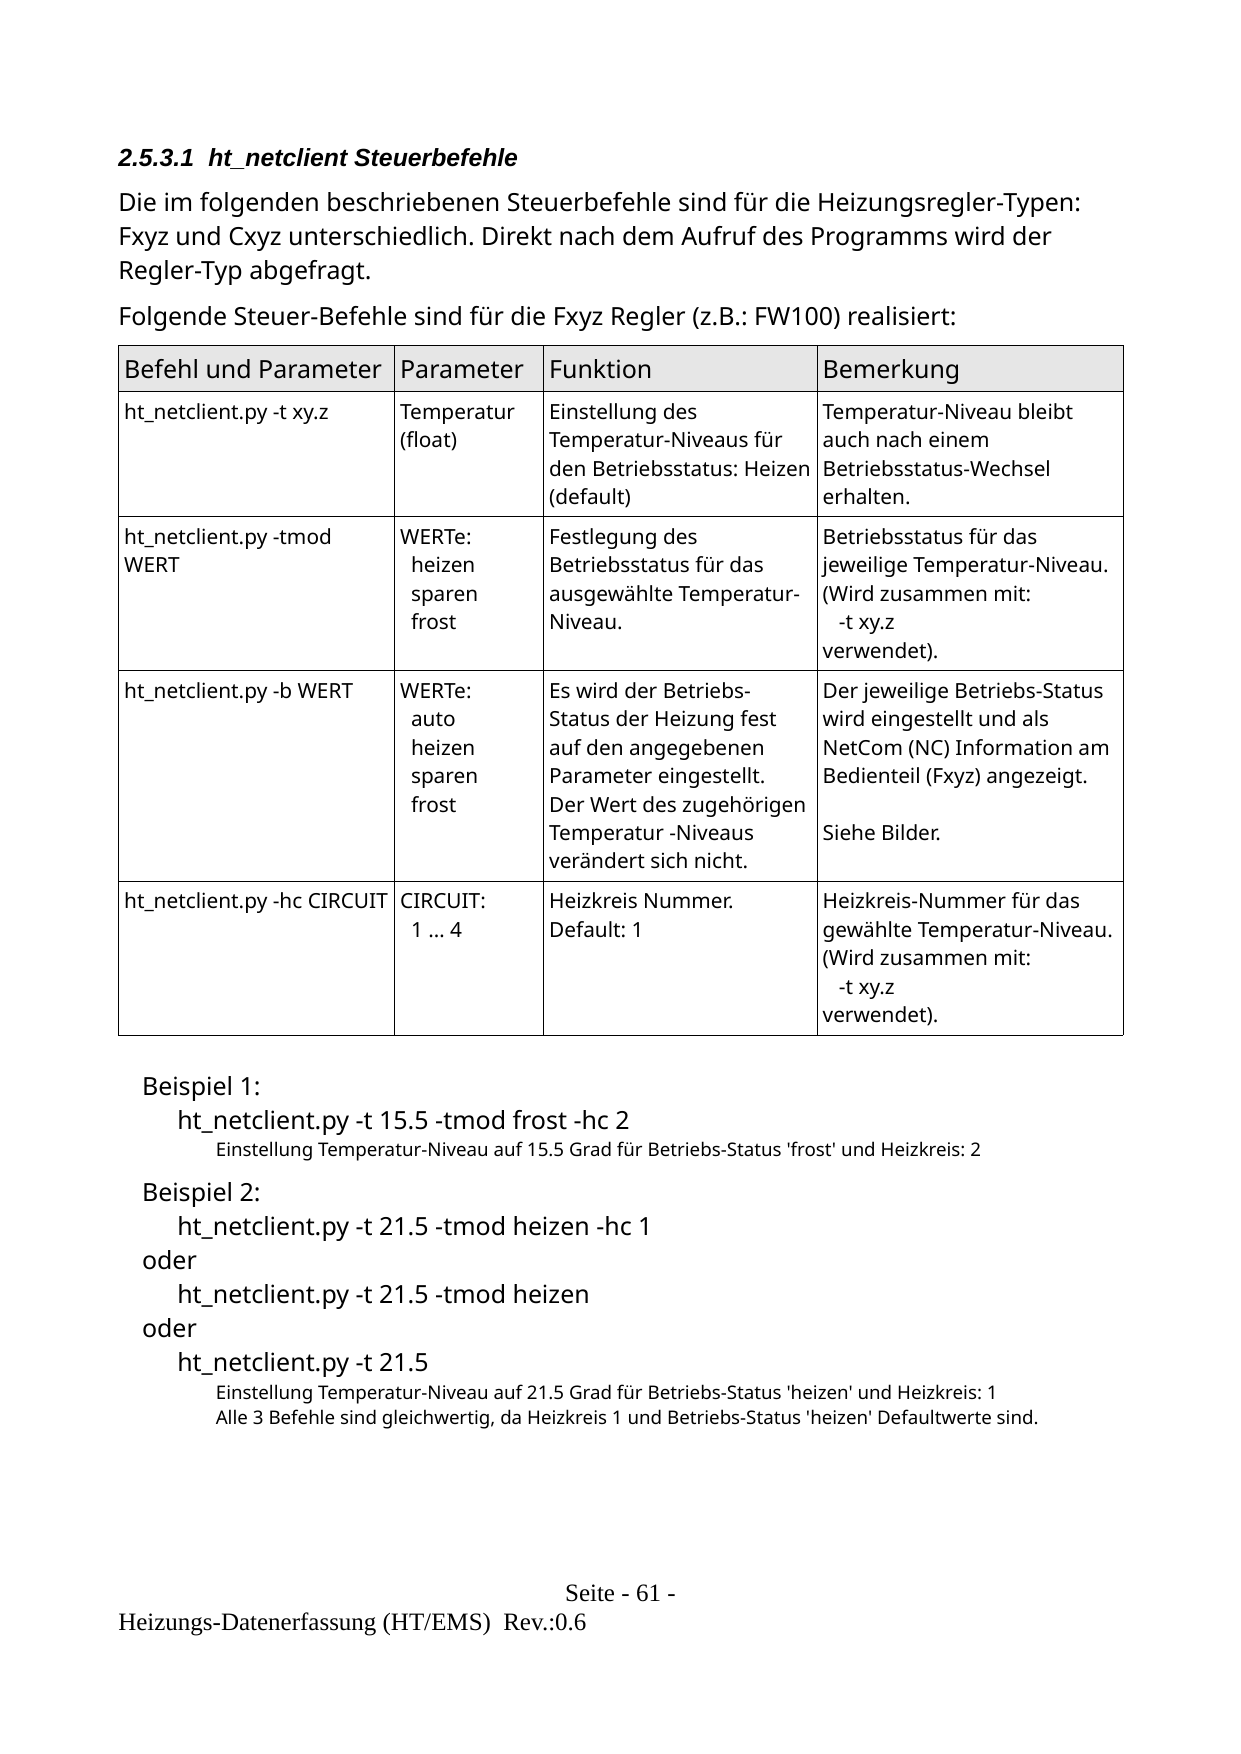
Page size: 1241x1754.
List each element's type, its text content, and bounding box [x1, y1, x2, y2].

table_cell Es wird der Betriebs-Status der Heizung fest auf den angegebenen Parameter eingestellt. Der Wert des zugehörigen Temperatur -Niveaus verändert sich nicht. [544, 671, 817, 881]
table_cell ht_netclient.py -hc CIRCUIT [119, 882, 394, 1034]
subtitle ht_netclient Steuerbefehle [118, 143, 1122, 172]
table_cell Festlegung des Betriebsstatus für das ausgewählte Temperatur-Niveau. [544, 517, 817, 670]
text Beispiel 2: ht_netclient.py -t 21.5 -tmod heizen -hc 1 oder ht_netclient.py -t 21.5 -tmod heizen oder ht_netclient.py -t 21.5 Einstellung Temperatur-Niveau auf 21.5 Grad für Betriebs-Status 'heizen' und Heizkreis: 1 Alle 3 Befehle sind gleichwertig, da Heizkreis 1 und Betriebs-Status 'heizen' Defaultwerte sind. [142, 1175, 1122, 1430]
table_header Parameter [395, 346, 543, 391]
text Beispiel 1: ht_netclient.py -t 15.5 -tmod frost -hc 2 Einstellung Temperatur-Niveau auf 15.5 Grad für Betriebs-Status 'frost' und Heizkreis: 2 [142, 1036, 1122, 1162]
text Folgende Steuer-Befehle sind für die Fxyz Regler (z.B.: FW100) realisiert: [118, 299, 1122, 333]
table_cell WERTe: auto heizen sparen frost [395, 671, 543, 881]
table_cell Temperatur-Niveau bleibt auch nach einem Betriebsstatus-Wechsel erhalten. [818, 392, 1123, 516]
table_cell Einstellung des Temperatur-Niveaus für den Betriebsstatus: Heizen (default) [544, 392, 817, 516]
table_cell Temperatur (float) [395, 392, 543, 516]
table_cell CIRCUIT: 1 … 4 [395, 882, 543, 1034]
table_cell ht_netclient.py -t xy.z [119, 392, 394, 516]
table_cell ht_netclient.py -b WERT [119, 671, 394, 881]
table_cell WERTe: heizen sparen frost [395, 517, 543, 670]
table_cell ht_netclient.py -tmod WERT [119, 517, 394, 670]
table_header Befehl und Parameter [119, 346, 394, 391]
table_cell Der jeweilige Betriebs-Status wird eingestellt und als NetCom (NC) Information am Bedienteil (Fxyz) angezeigt. Siehe Bilder. [818, 671, 1123, 881]
text Die im folgenden beschriebenen Steuerbefehle sind für die Heizungsregler-Typen: Fxyz und Cxyz unterschiedlich. Direkt nach dem Aufruf des Programms wird der Regler-Typ abgefragt. [118, 184, 1122, 286]
table_header Bemerkung [818, 346, 1123, 391]
table_header Funktion [544, 346, 817, 391]
table_cell Betriebsstatus für das jeweilige Temperatur-Niveau. (Wird zusammen mit: -t xy.z verwendet). [818, 517, 1123, 670]
table_cell Heizkreis-Nummer für das gewählte Temperatur-Niveau. (Wird zusammen mit: -t xy.z verwendet). [818, 882, 1123, 1034]
table_cell Heizkreis Nummer. Default: 1 [544, 882, 817, 1034]
